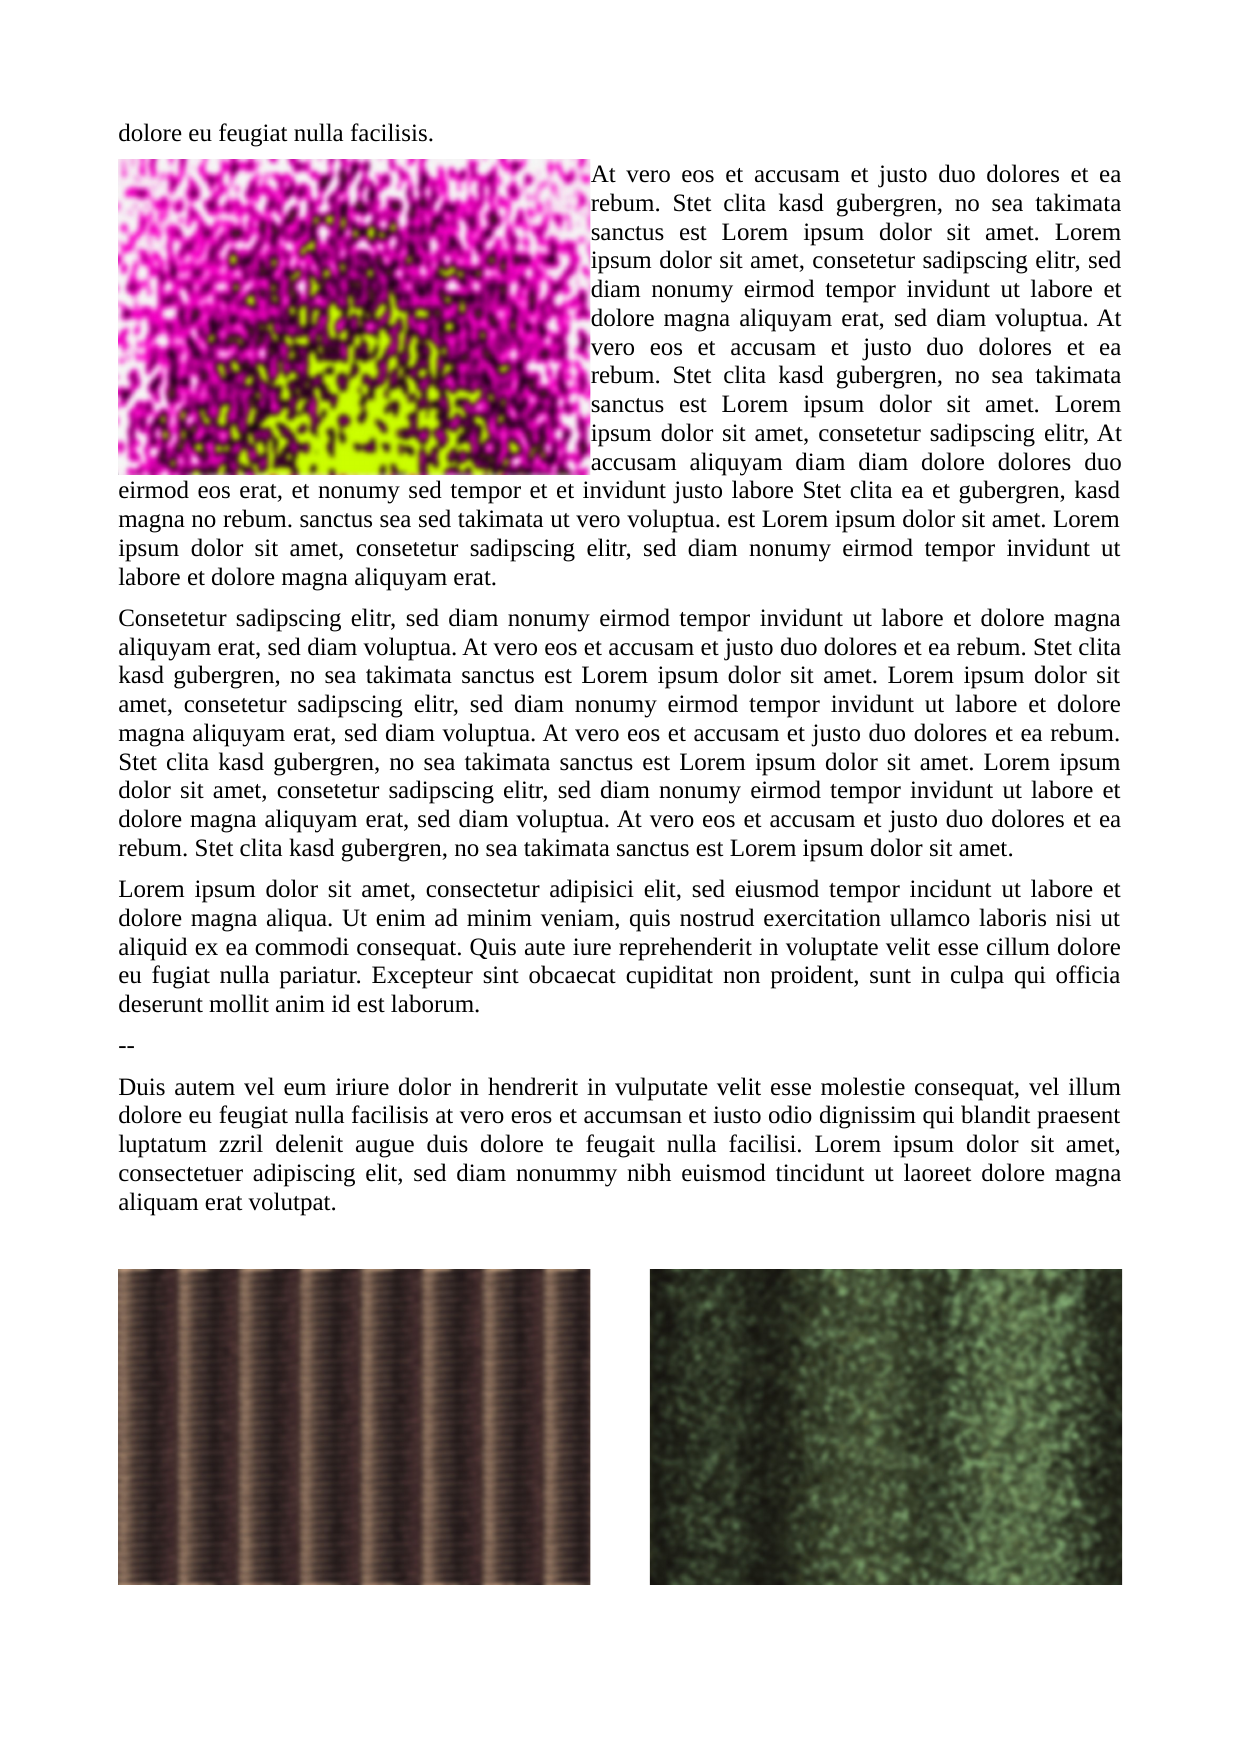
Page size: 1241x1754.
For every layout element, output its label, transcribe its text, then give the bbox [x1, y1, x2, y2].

text Consetetur sadipscing elitr, sed diam nonumy eirmod tempor invidunt ut labore et dolore magna aliquyam erat, sed diam voluptua. At vero eos et accusam et justo duo dolores et ea rebum. Stet clita kasd gubergren, no sea takimata sanctus est Lorem ipsum dolor sit amet. Lorem ipsum dolor sit amet, consetetur sadipscing elitr, sed diam nonumy eirmod tempor invidunt ut labore et dolore magna aliquyam erat, sed diam voluptua. At vero eos et accusam et justo duo dolores et ea rebum. Stet clita kasd gubergren, no sea takimata sanctus est Lorem ipsum dolor sit amet. Lorem ipsum dolor sit amet, consetetur sadipscing elitr, sed diam nonumy eirmod tempor invidunt ut labore et dolore magna aliquyam erat, sed diam voluptua. At vero eos et accusam et justo duo dolores et ea rebum. Stet clita kasd gubergren, no sea takimata sanctus est Lorem ipsum dolor sit amet. [118, 603, 1122, 862]
picture [118, 1269, 591, 1585]
text Lorem ipsum dolor sit amet, consectetur adipisici elit, sed eiusmod tempor incidunt ut labore et dolore magna aliqua. Ut enim ad minim veniam, quis nostrud exercitation ullamco laboris nisi ut aliquid ex ea commodi consequat. Quis aute iure reprehenderit in voluptate velit esse cillum dolore eu fugiat nulla pariatur. Excepteur sint obcaecat cupiditat non proident, sunt in culpa qui officia deserunt mollit anim id est laborum. [118, 874, 1122, 1018]
text -- [118, 1031, 1122, 1059]
picture [649, 1269, 1123, 1585]
picture [118, 159, 591, 475]
text dolore eu feugiat nulla facilisis. [118, 118, 1122, 147]
text At vero eos et accusam et justo duo dolores et ea rebum. Stet clita kasd gubergren, no sea takimata sanctus est Lorem ipsum dolor sit amet. Lorem ipsum dolor sit amet, consetetur sadipscing elitr, sed diam nonumy eirmod tempor invidunt ut labore et dolore magna aliquyam erat, sed diam voluptua. At vero eos et accusam et justo duo dolores et ea rebum. Stet clita kasd gubergren, no sea takimata sanctus est Lorem ipsum dolor sit amet. Lorem ipsum dolor sit amet, consetetur sadipscing elitr, At accusam aliquyam diam diam dolore dolores duo eirmod eos erat, et nonumy sed tempor et et invidunt justo labore Stet clita ea et gubergren, kasd magna no rebum. sanctus sea sed takimata ut vero voluptua. est Lorem ipsum dolor sit amet. Lorem ipsum dolor sit amet, consetetur sadipscing elitr, sed diam nonumy eirmod tempor invidunt ut labore et dolore magna aliquyam erat. [118, 159, 1122, 591]
text Duis autem vel eum iriure dolor in hendrerit in vulputate velit esse molestie consequat, vel illum dolore eu feugiat nulla facilisis at vero eros et accumsan et iusto odio dignissim qui blandit praesent luptatum zzril delenit augue duis dolore te feugait nulla facilisi. Lorem ipsum dolor sit amet, consectetuer adipiscing elit, sed diam nonummy nibh euismod tincidunt ut laoreet dolore magna aliquam erat volutpat. [118, 1072, 1122, 1216]
